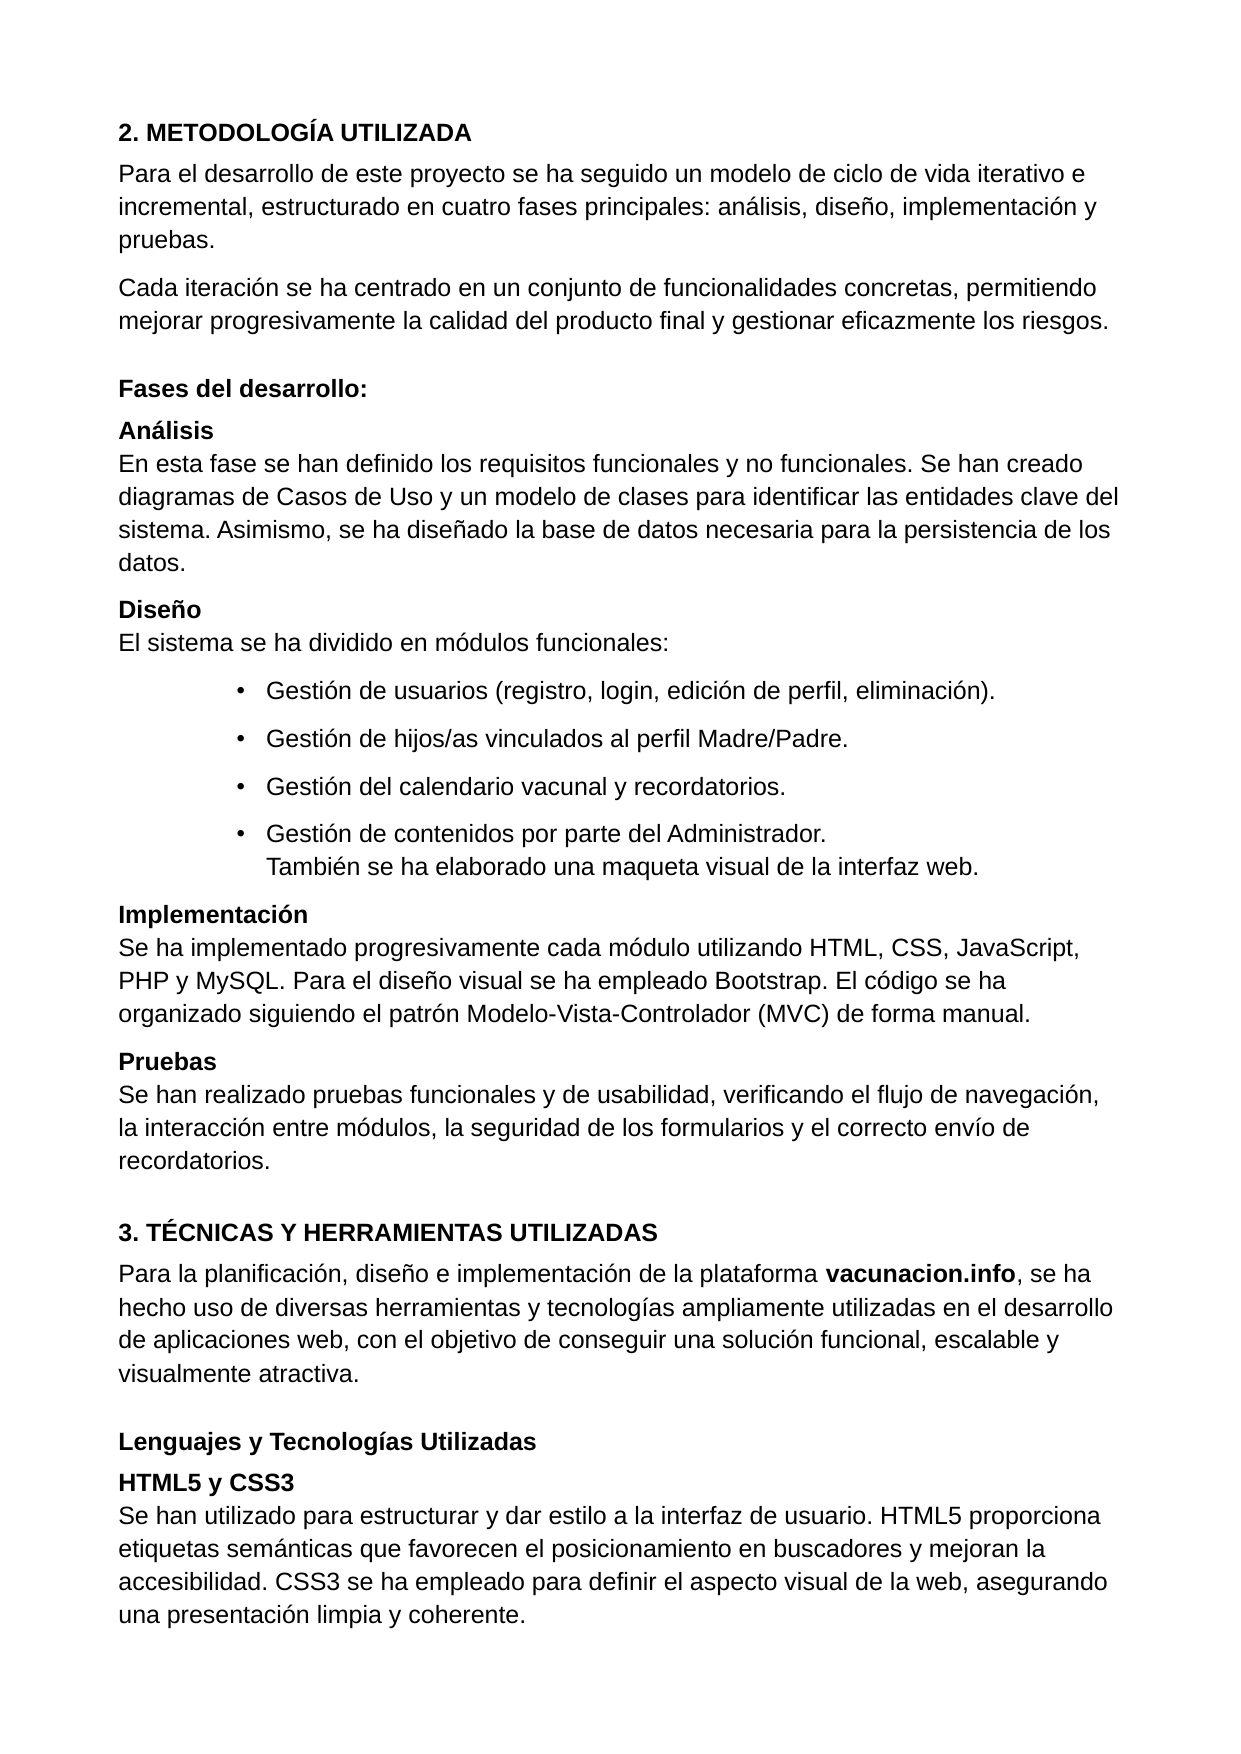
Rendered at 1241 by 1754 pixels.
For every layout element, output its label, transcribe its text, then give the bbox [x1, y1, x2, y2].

text Pruebas Se han realizado pruebas funcionales y de usabilidad, verificando el flujo de navegación, la interacción entre módulos, la seguridad de los formularios y el correcto envío de recordatorios. [118, 1047, 1122, 1174]
list Gestión de usuarios (registro, login, edición de perfil, eliminación). [236, 676, 1122, 705]
text Diseño El sistema se ha dividido en módulos funcionales: [118, 595, 1122, 657]
text Para el desarrollo de este proyecto se ha seguido un modelo de ciclo de vida iterativo e incremental, estructurado en cuatro fases principales: análisis, diseño, implementación y pruebas. [118, 159, 1122, 254]
subtitle 2. METODOLOGÍA UTILIZADA [118, 118, 1122, 147]
list Gestión de contenidos por parte del Administrador. También se ha elaborado una maqueta visual de la interfaz web. [236, 819, 1122, 881]
text Para la planificación, diseño e implementación de la plataforma vacunacion.info, se ha hecho uso de diversas herramientas y tecnologías ampliamente utilizadas en el desarrollo de aplicaciones web, con el objetivo de conseguir una solución funcional, escalable y visualmente atractiva. [118, 1259, 1122, 1387]
subtitle 3. TÉCNICAS Y HERRAMIENTAS UTILIZADAS [118, 1218, 1122, 1247]
text Análisis En esta fase se han definido los requisitos funcionales y no funcionales. Se han creado diagramas de Casos de Uso y un modelo de clases para identificar las entidades clave del sistema. Asimismo, se ha diseñado la base de datos necesaria para la persistencia de los datos. [118, 416, 1122, 577]
subtitle Lenguajes y Tecnologías Utilizadas [118, 1427, 1122, 1456]
text Cada iteración se ha centrado en un conjunto de funcionalidades concretas, permitiendo mejorar progresivamente la calidad del producto final y gestionar eficazmente los riesgos. [118, 273, 1122, 335]
text HTML5 y CSS3 Se han utilizado para estructurar y dar estilo a la interfaz de usuario. HTML5 proporciona etiquetas semánticas que favorecen el posicionamiento en buscadores y mejoran la accesibilidad. CSS3 se ha empleado para definir el aspecto visual de la web, asegurando una presentación limpia y coherente. [118, 1468, 1122, 1629]
list Gestión de hijos/as vinculados al perfil Madre/Padre. [236, 724, 1122, 753]
subtitle Fases del desarrollo: [118, 374, 1122, 403]
text Implementación Se ha implementado progresivamente cada módulo utilizando HTML, CSS, JavaScript, PHP y MySQL. Para el diseño visual se ha empleado Bootstrap. El código se ha organizado siguiendo el patrón Modelo-Vista-Controlador (MVC) de forma manual. [118, 900, 1122, 1028]
list Gestión del calendario vacunal y recordatorios. [236, 771, 1122, 800]
